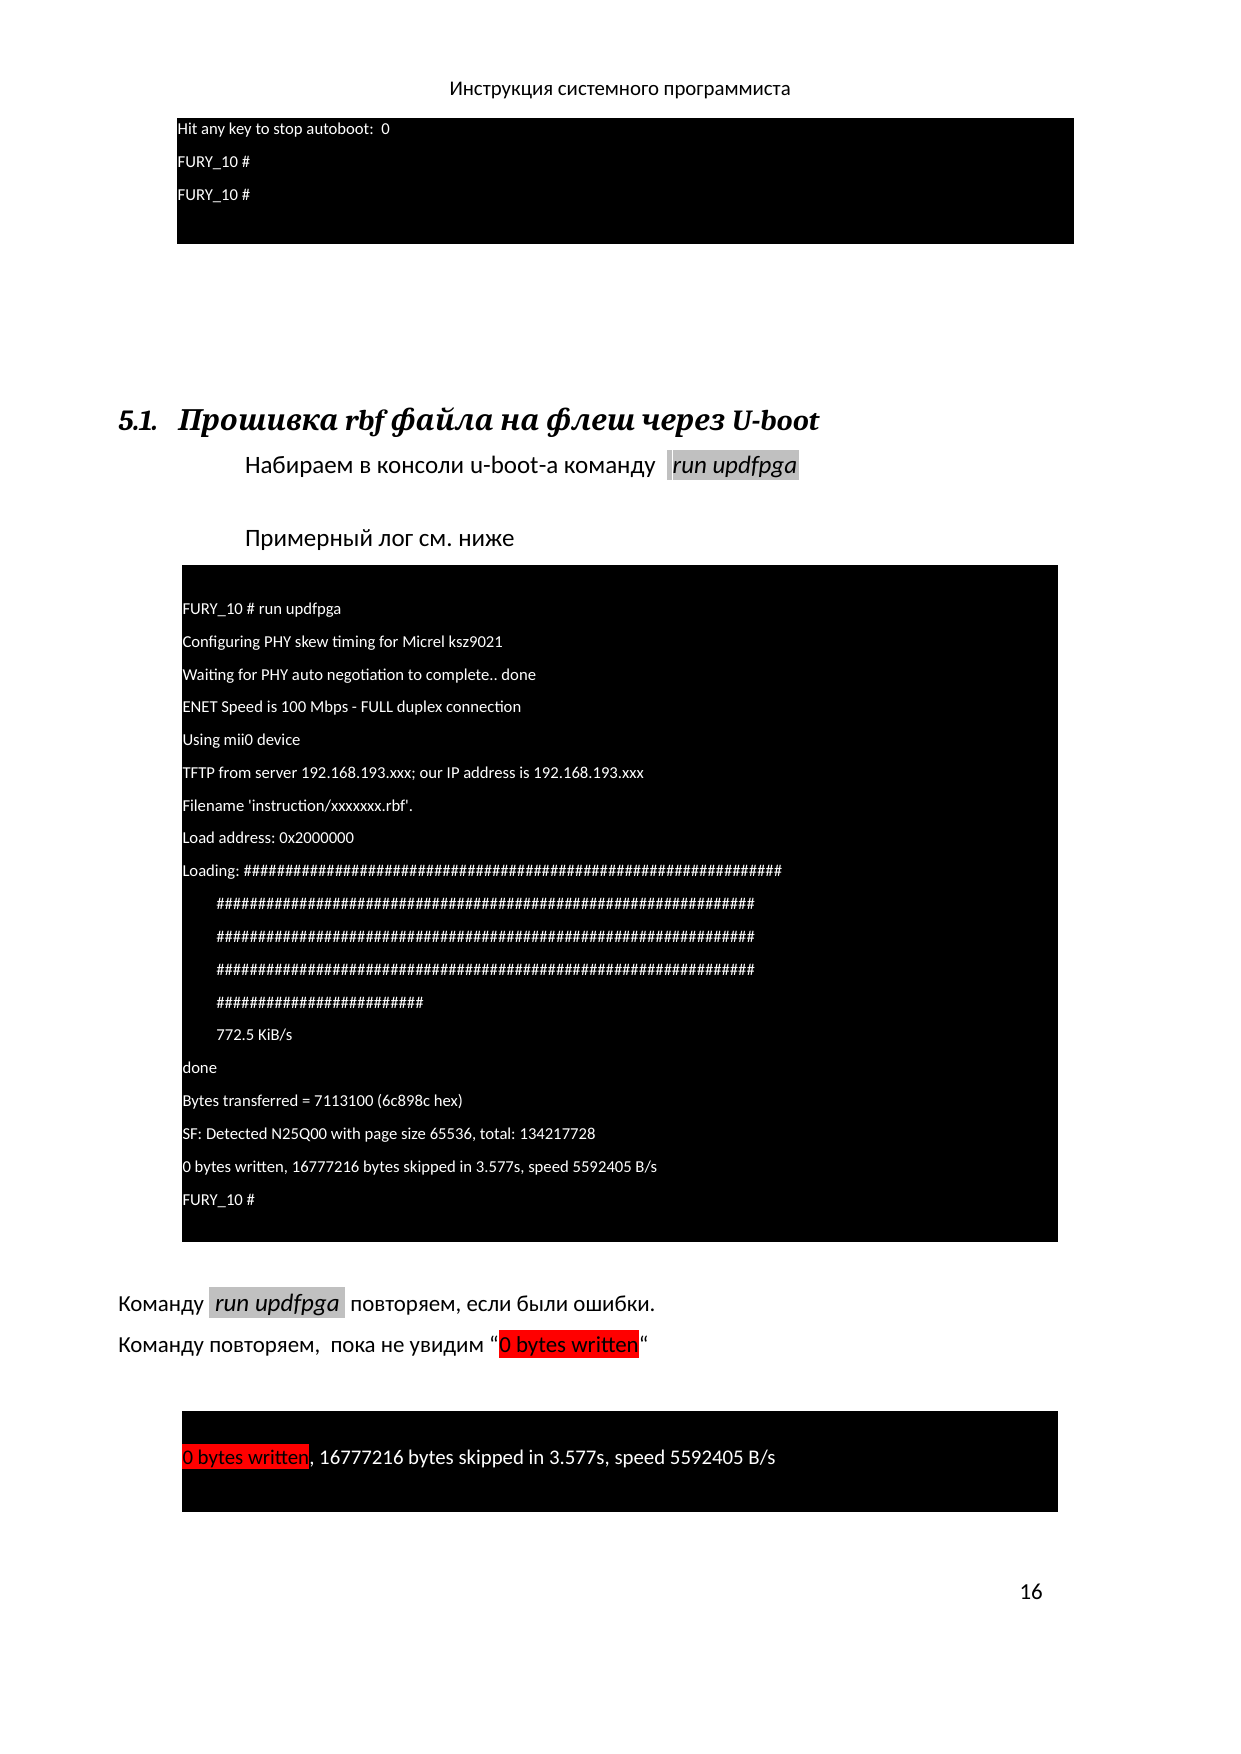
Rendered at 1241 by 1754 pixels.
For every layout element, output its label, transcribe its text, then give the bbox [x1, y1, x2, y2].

text Load address: 0x2000000 [182, 828, 1058, 848]
text Hit any key to stop autoboot: 0 [177, 118, 1074, 138]
text Configuring PHY skew timing for Micrel ksz9021 [182, 631, 1058, 651]
text Using mii0 device [182, 729, 1058, 750]
text ################################################################# [182, 926, 1058, 947]
text Loading: ################################################################# [182, 861, 1058, 881]
text 0 bytes written, 16777216 bytes skipped in 3.577s, speed 5592405 B/s [182, 1156, 1058, 1176]
text Набираем в консоли u-boot-а команду run updfpga [245, 450, 1122, 480]
text 0 bytes written, 16777216 bytes skipped in 3.577s, speed 5592405 B/s [182, 1444, 1058, 1469]
text ################################################################# [182, 959, 1058, 979]
text Примерный лог см. ниже [245, 522, 1122, 553]
text ################################################################# [182, 893, 1058, 914]
text ENET Speed is 100 Mbps - FULL duplex connection [182, 697, 1058, 717]
text 772.5 KiB/s [182, 1025, 1058, 1045]
text Команду повторяем, пока не увидим “0 bytes written“ [118, 1330, 1122, 1358]
text SF: Detected N25Q00 with page size 65536, total: 134217728 [182, 1123, 1058, 1143]
text ######################### [182, 992, 1058, 1012]
text done [182, 1057, 1058, 1078]
text FURY_10 # [177, 184, 1074, 204]
text FURY_10 # [182, 1189, 1058, 1209]
text Bytes transferred = 7113100 (6c898c hex) [182, 1090, 1058, 1111]
text Команду run updfpga повторяем, если были ошибки. [118, 1287, 1122, 1318]
subtitle Прошивка rbf файла на флеш через U-boot [118, 404, 1122, 437]
text TFTP from server 192.168.193.xxx; our IP address is 192.168.193.xxx [182, 762, 1058, 782]
text Waiting for PHY auto negotiation to complete.. done [182, 664, 1058, 684]
text FURY_10 # [177, 151, 1074, 171]
text FURY_10 # run updfpga [182, 598, 1058, 618]
text Filename 'instruction/xxxxxxx.rbf'. [182, 795, 1058, 815]
